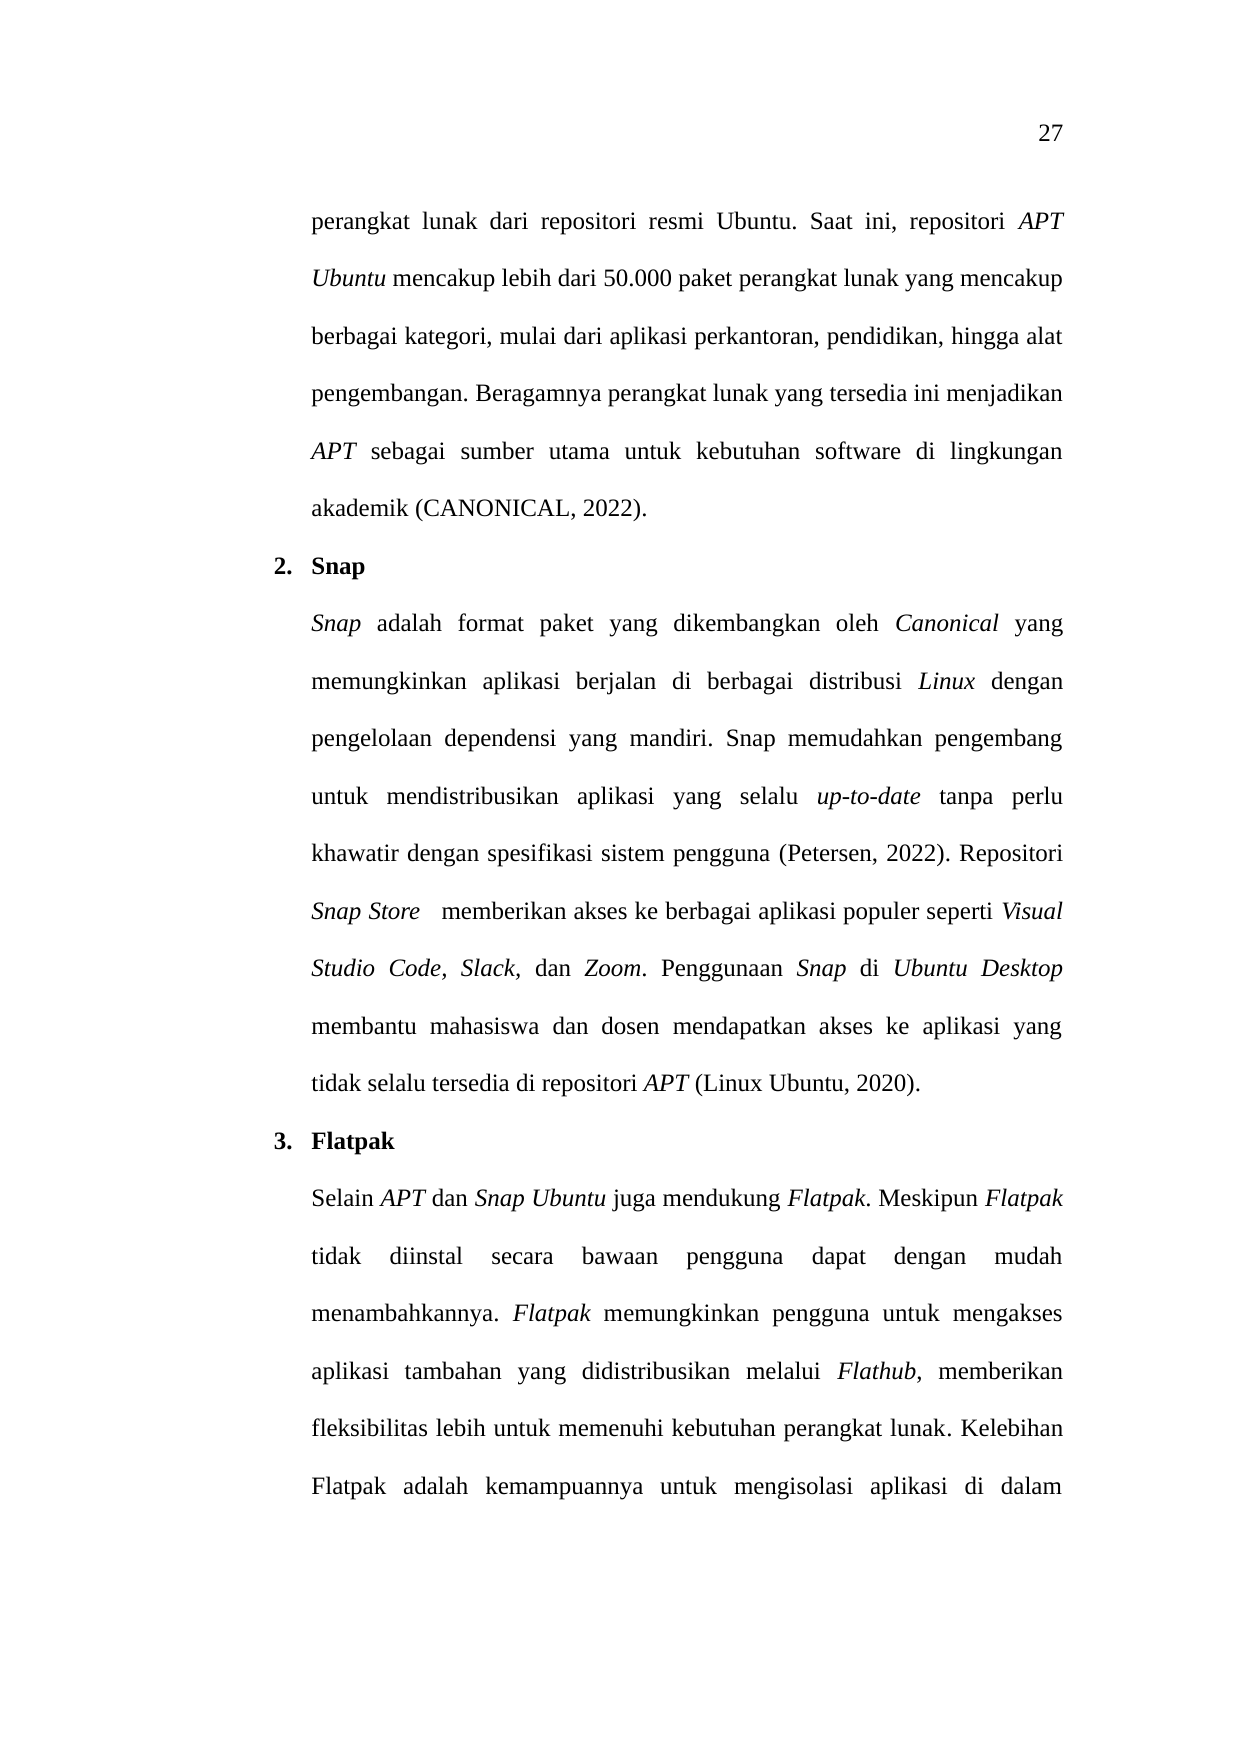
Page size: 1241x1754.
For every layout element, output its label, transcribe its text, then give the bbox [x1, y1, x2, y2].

list Snap Snap adalah format paket yang dikembangkan oleh Canonical yang memungkinkan aplikasi berjalan di berbagai distribusi Linux dengan pengelolaan dependensi yang mandiri. Snap memudahkan pengembang untuk mendistribusikan aplikasi yang selalu up-to-date tanpa perlu khawatir dengan spesifikasi sistem pengguna (Petersen, 2022). Repositori Snap Store memberikan akses ke berbagai aplikasi populer seperti Visual Studio Code, Slack, dan Zoom. Penggunaan Snap di Ubuntu Desktop membantu mahasiswa dan dosen mendapatkan akses ke aplikasi yang tidak selalu tersedia di repositori APT (Linux Ubuntu, 2020)⁠. [274, 551, 1063, 1097]
list perangkat lunak dari repositori resmi Ubuntu. Saat ini, repositori APT Ubuntu mencakup lebih dari 50.000 paket perangkat lunak yang mencakup berbagai kategori, mulai dari aplikasi perkantoran, pendidikan, hingga alat pengembangan. Beragamnya perangkat lunak yang tersedia ini menjadikan APT sebagai sumber utama untuk kebutuhan software di lingkungan akademik (CANONICAL, 2022)⁠. [274, 206, 1063, 522]
list Flatpak Selain APT dan Snap Ubuntu juga mendukung Flatpak. Meskipun Flatpak tidak diinstal secara bawaan pengguna dapat dengan mudah menambahkannya. Flatpak memungkinkan pengguna untuk mengakses aplikasi tambahan yang didistribusikan melalui Flathub, memberikan fleksibilitas lebih untuk memenuhi kebutuhan perangkat lunak. Kelebihan Flatpak adalah kemampuannya untuk mengisolasi aplikasi di dalam [274, 1126, 1063, 1500]
